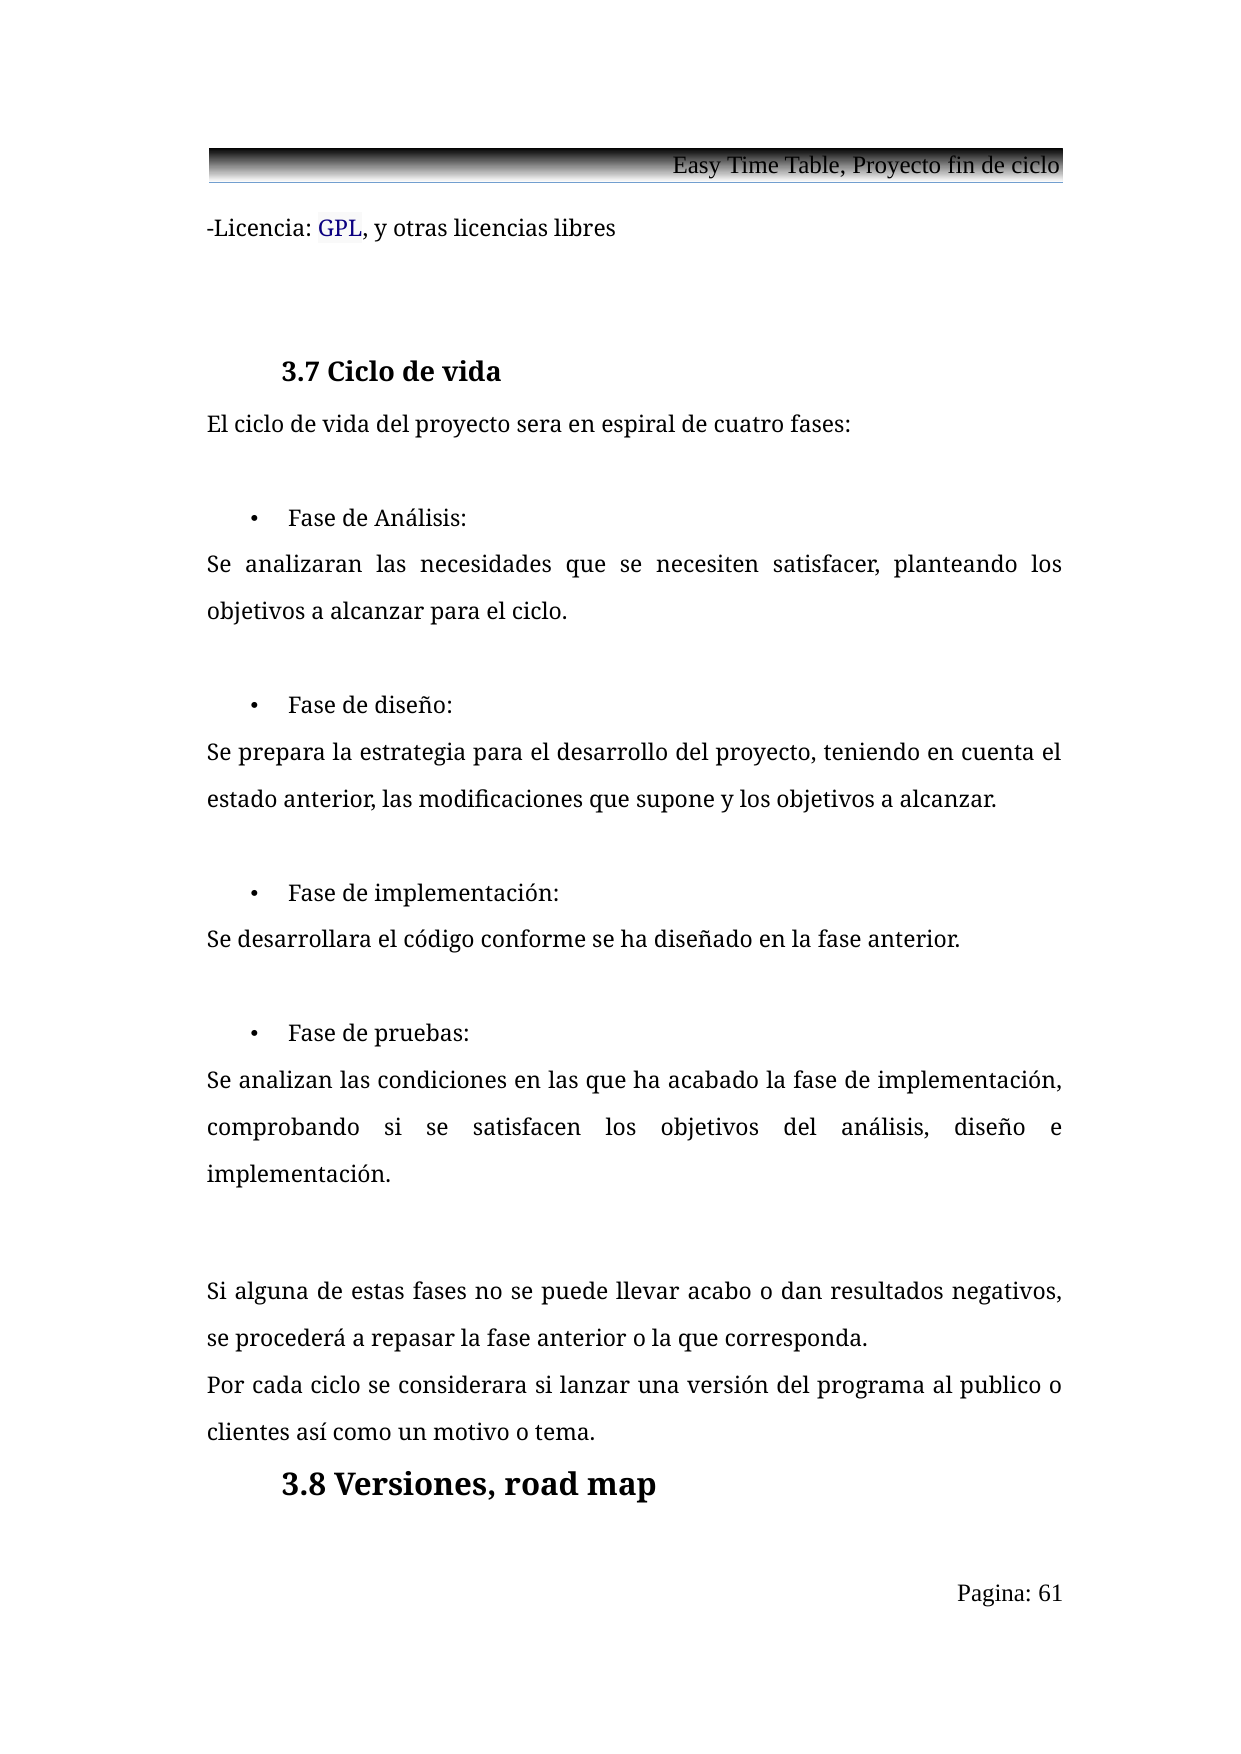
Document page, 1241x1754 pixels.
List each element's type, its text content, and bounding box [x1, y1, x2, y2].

text Se analizaran las necesidades que se necesiten satisfacer, planteando los objetivos a alcanzar para el ciclo. [207, 548, 1063, 626]
list Fase de Análisis: [250, 501, 1063, 533]
text Se prepara la estrategia para el desarrollo del proyecto, teniendo en cuenta el estado anterior, las modificaciones que supone y los objetivos a alcanzar. [207, 736, 1063, 814]
text Se analizan las condiciones en las que ha acabado la fase de implementación, comprobando si se satisfacen los objetivos del análisis, diseño e implementación. [207, 1064, 1063, 1189]
list Fase de diseño: [250, 689, 1063, 720]
list Fase de pruebas: [250, 1017, 1063, 1048]
text El ciclo de vida del proyecto sera en espiral de cuatro fases: [207, 408, 1063, 439]
list Fase de implementación: [250, 876, 1063, 908]
text -Licencia: GPL, y otras licencias libres [207, 212, 1063, 243]
text Por cada ciclo se considerara si lanzar una versión del programa al publico o clientes así como un motivo o tema. [207, 1369, 1063, 1447]
text Si alguna de estas fases no se puede llevar acabo o dan resultados negativos, se procederá a repasar la fase anterior o la que corresponda. [207, 1275, 1063, 1353]
text 3.8 Versiones, road map [207, 1462, 1063, 1505]
text Se desarrollara el código conforme se ha diseñado en la fase anterior. [207, 923, 1063, 954]
text 3.7 Ciclo de vida [207, 352, 1063, 389]
